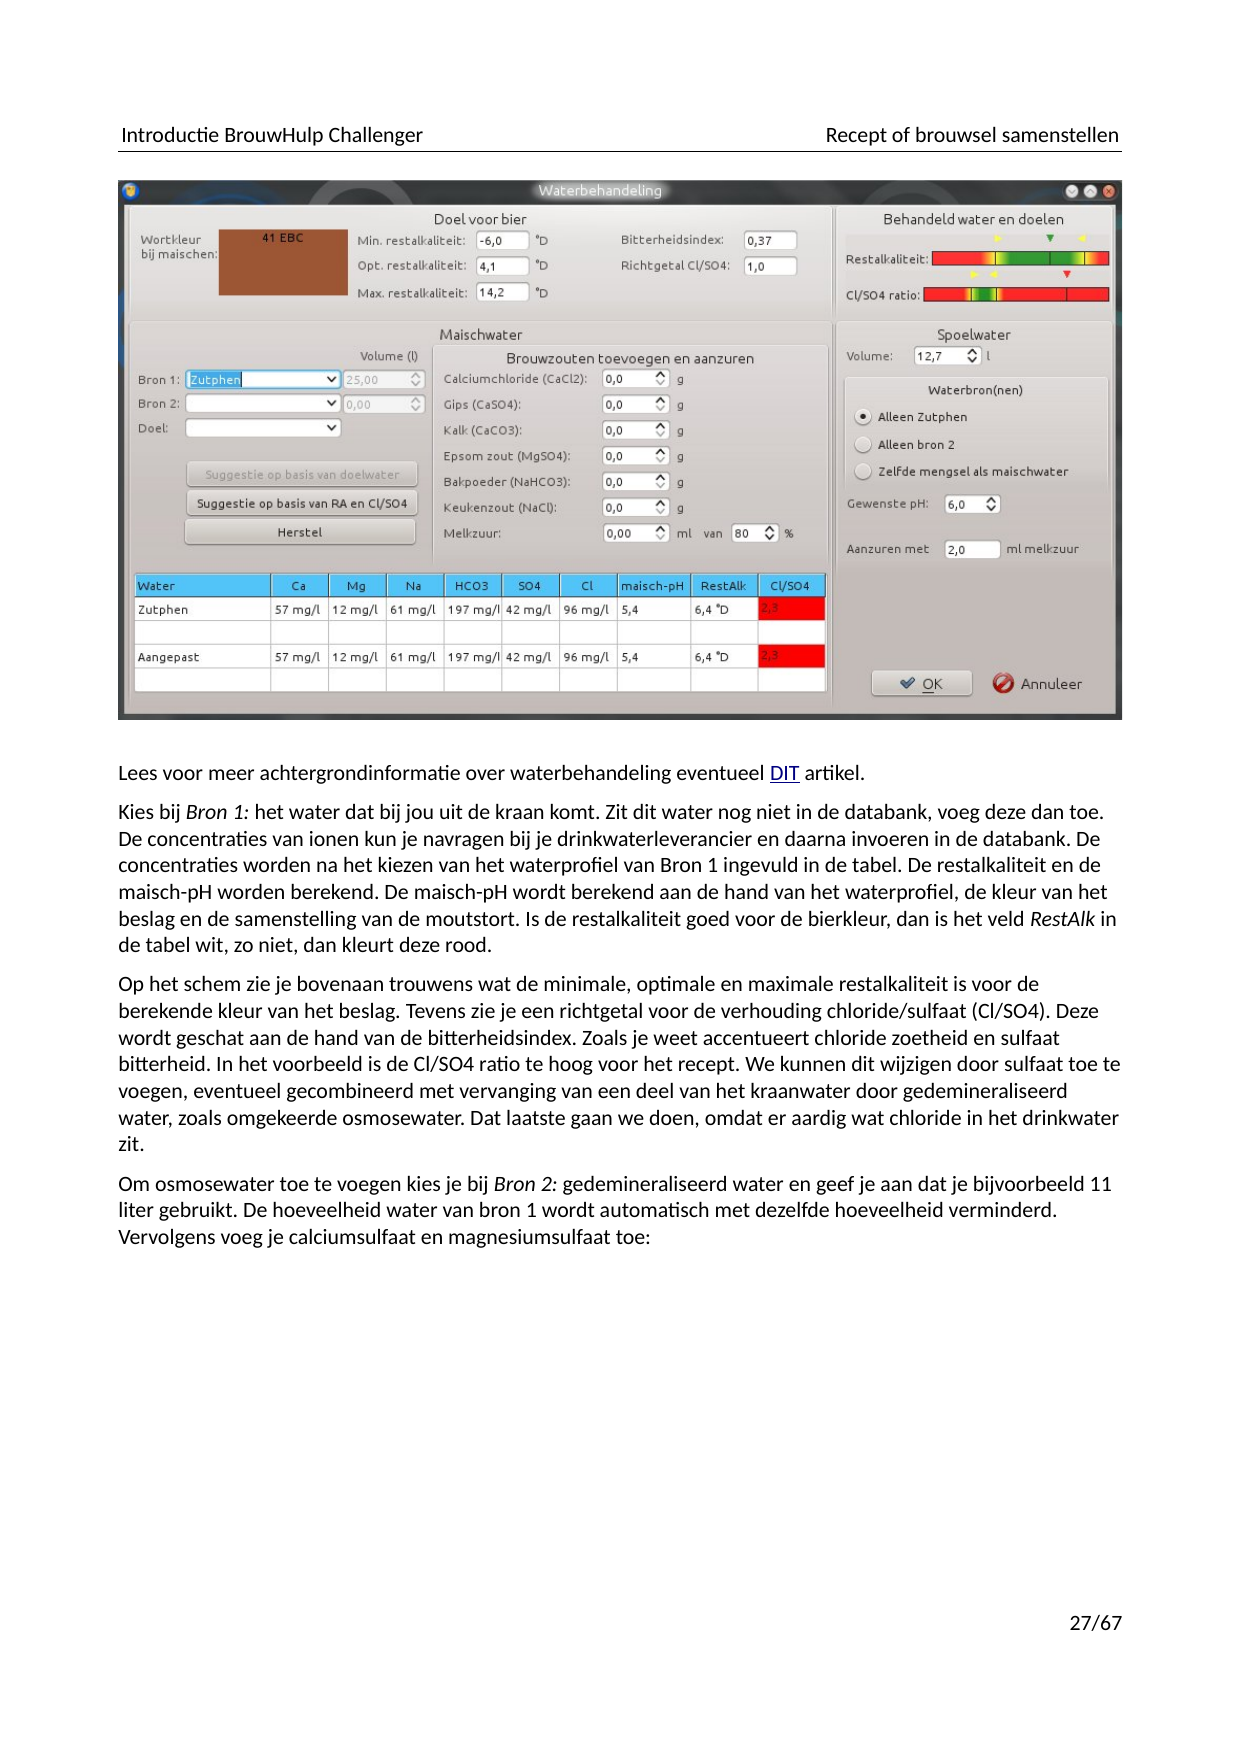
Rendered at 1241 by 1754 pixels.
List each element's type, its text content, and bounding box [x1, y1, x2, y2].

text Om osmosewater toe te voegen kies je bij Bron 2: gedemineraliseerd water en geef je aan dat je bijvoorbeeld 11 liter gebruikt. De hoeveelheid water van bron 1 wordt automatisch met dezelfde hoeveelheid verminderd. Vervolgens voeg je calciumsulfaat en magnesiumsulfaat toe: [118, 1170, 1122, 1250]
text Kies bij Bron 1: het water dat bij jou uit de kraan komt. Zit dit water nog niet in de databank, voeg deze dan toe. De concentraties van ionen kun je navragen bij je drinkwaterleverancier en daarna invoeren in de databank. De concentraties worden na het kiezen van het waterprofiel van Bron 1 ingevuld in de tabel. De restalkaliteit en de maisch-pH worden berekend. De maisch-pH wordt berekend aan de hand van het waterprofiel, de kleur van het beslag en de samenstelling van de moutstort. Is de restalkaliteit goed voor de bierkleur, dan is het veld RestAlk in de tabel wit, zo niet, dan kleurt deze rood. [118, 798, 1122, 958]
text Lees voor meer achtergrondinformatie over waterbehandeling eventueel DIT artikel. [118, 759, 1122, 786]
picture [118, 180, 1123, 720]
text Op het schem zie je bovenaan trouwens wat de minimale, optimale en maximale restalkaliteit is voor de berekende kleur van het beslag. Tevens zie je een richtgetal voor de verhouding chloride/sulfaat (Cl/SO4). Deze wordt geschat aan de hand van de bitterheidsindex. Zoals je weet accentueert chloride zoetheid en sulfaat bitterheid. In het voorbeeld is de Cl/SO4 ratio te hoog voor het recept. We kunnen dit wijzigen door sulfaat toe te voegen, eventueel gecombineerd met vervanging van een deel van het kraanwater door gedemineraliseerd water, zoals omgekeerde osmosewater. Dat laatste gaan we doen, omdat er aardig wat chloride in het drinkwater zit. [118, 971, 1122, 1157]
